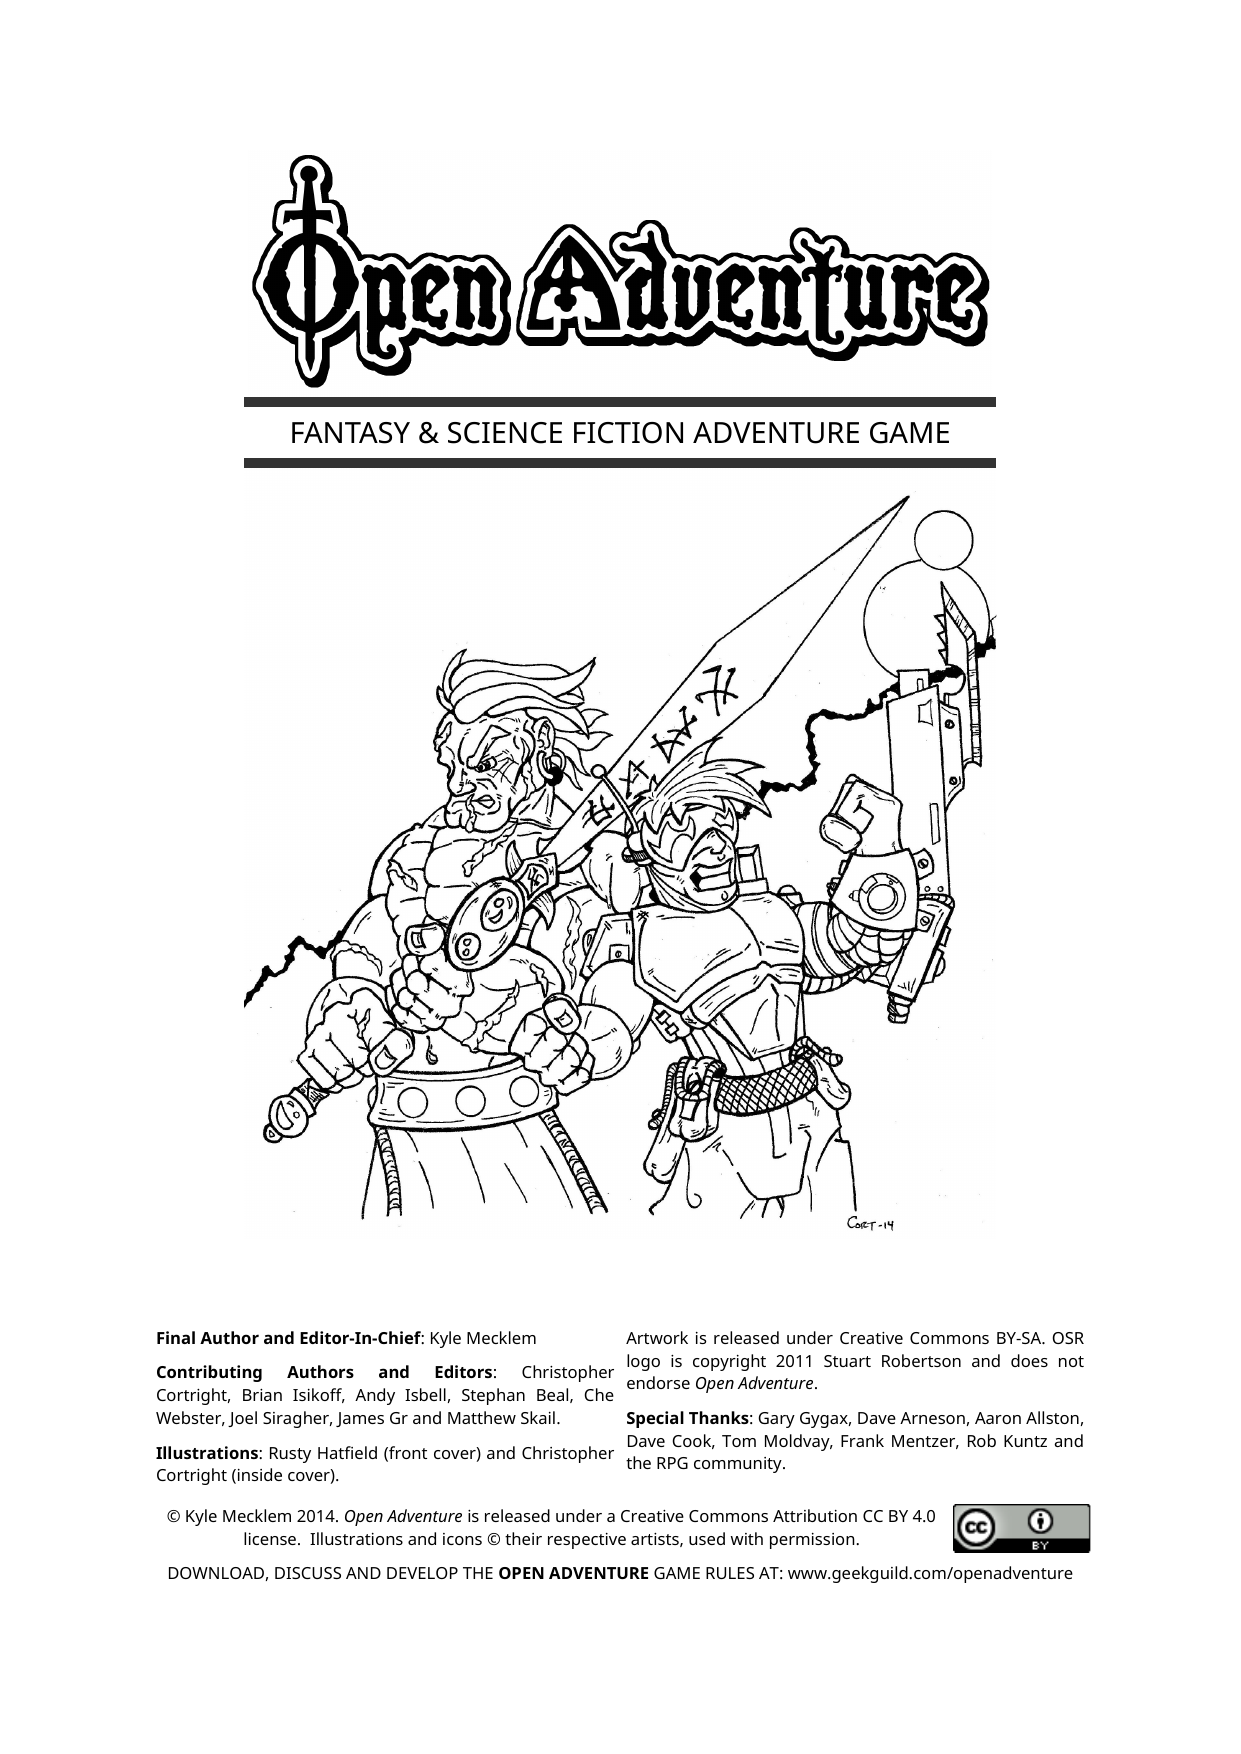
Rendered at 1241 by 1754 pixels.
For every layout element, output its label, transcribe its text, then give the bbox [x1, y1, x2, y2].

table_header Final Author and Editor-In-Chief: Kyle Mecklem Contributing Authors and Editors: Christopher Cortright, Brian Isikoff, Andy Isbell, Stephan Beal, Che Webster, Joel Siragher, James Gr and Matthew Skail. Illustrations: Rusty Hatfield (front cover) and Christopher Cortright (inside cover). [150, 1321, 620, 1504]
picture [248, 150, 993, 397]
picture [244, 468, 997, 1239]
picture [953, 1504, 1091, 1553]
text DOWNLOAD, DISCUSS AND DEVELOP THE OPEN ADVENTURE GAME RULES AT: www.geekguild.com/openadventure [150, 1562, 1091, 1584]
table_header FANTASY & SCIENCE FICTION ADVENTURE GAME [244, 407, 996, 458]
table_header Artwork is released under Creative Commons BY-SA. OSR logo is copyright 2011 Stuart Robertson and does not endorse Open Adventure. Special Thanks: Gary Gygax, Dave Arneson, Aaron Allston, Dave Cook, Tom Moldvay, Frank Mentzer, Rob Kuntz and the RPG community. [620, 1321, 1091, 1504]
text © Kyle Mecklem 2014. Open Adventure is released under a Creative Commons Attribution CC BY 4.0 license. Illustrations and icons © their respective artists, used with permission. [150, 1504, 953, 1550]
